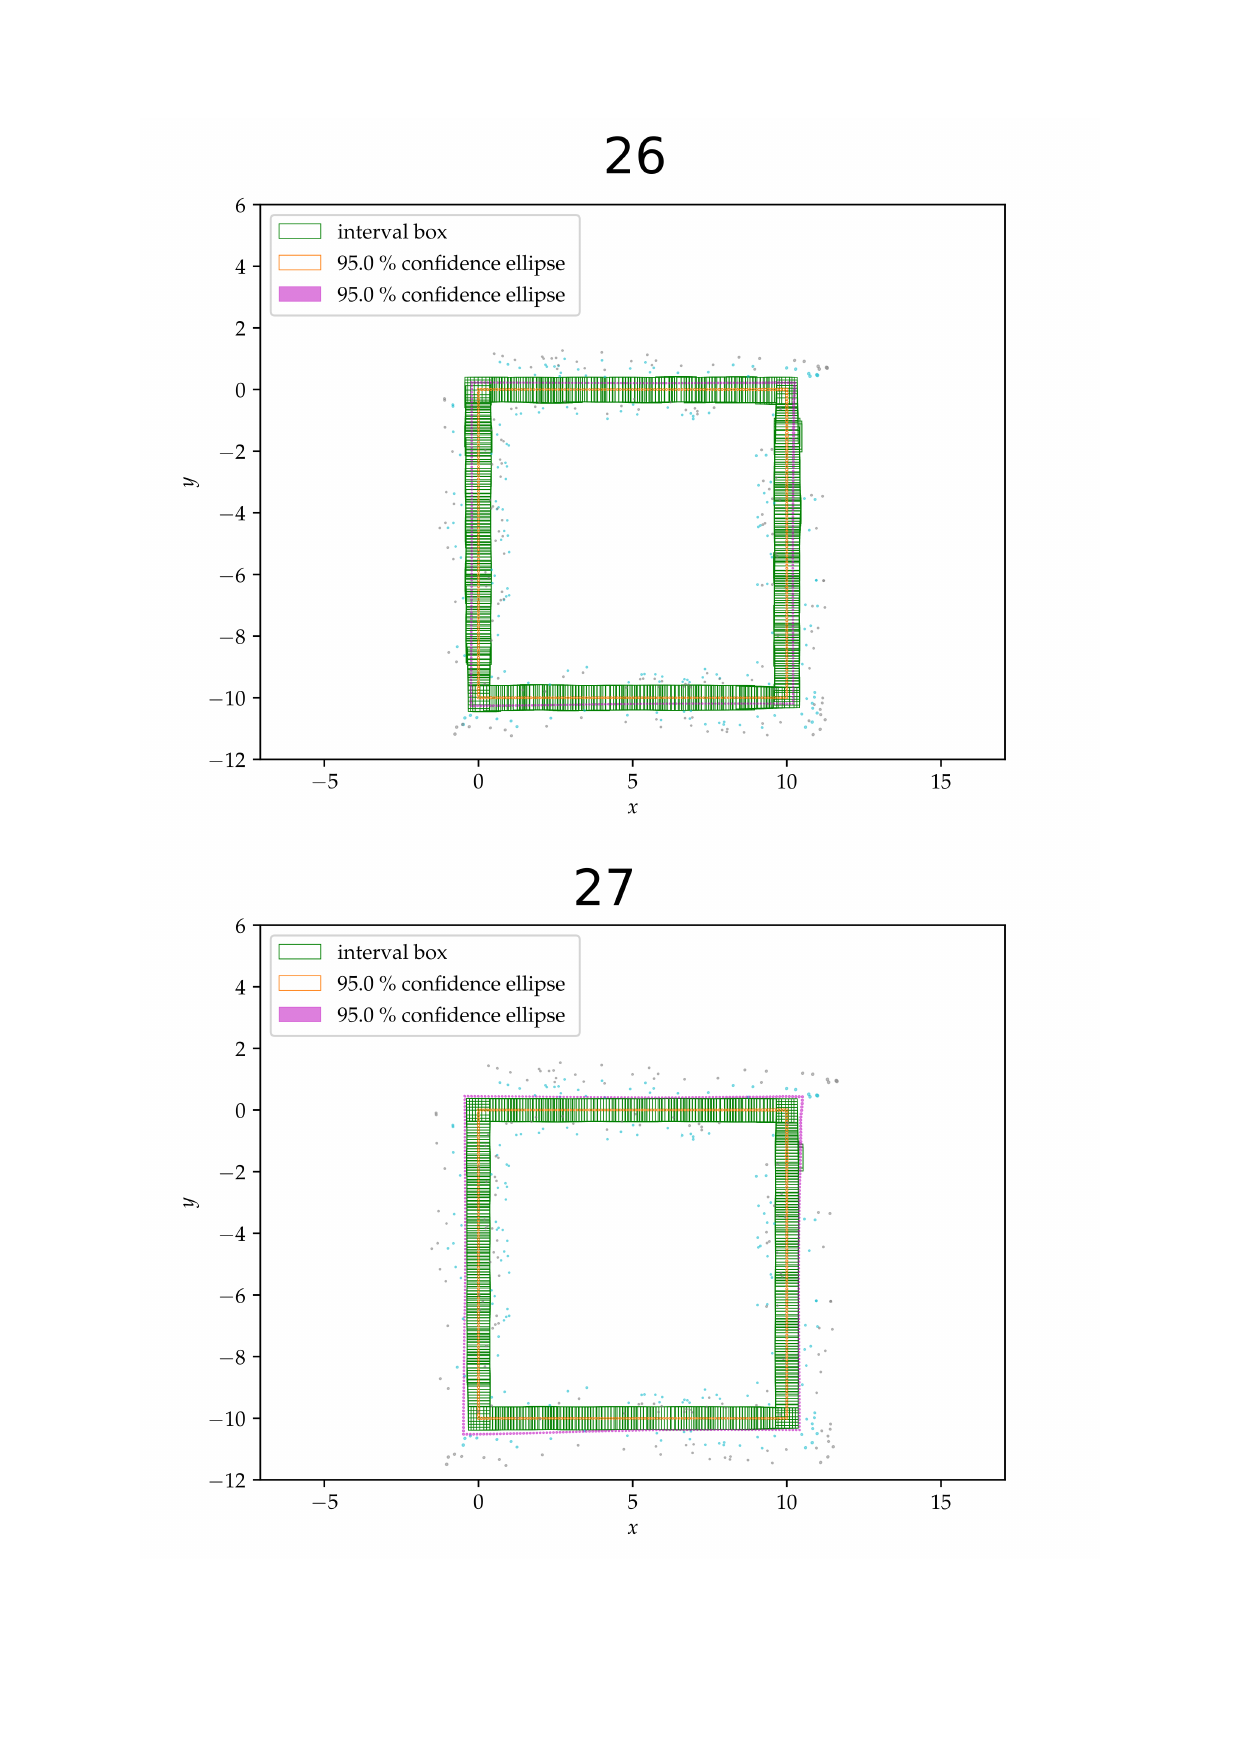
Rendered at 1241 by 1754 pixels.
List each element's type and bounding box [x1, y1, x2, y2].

picture [140, 118, 1100, 1559]
